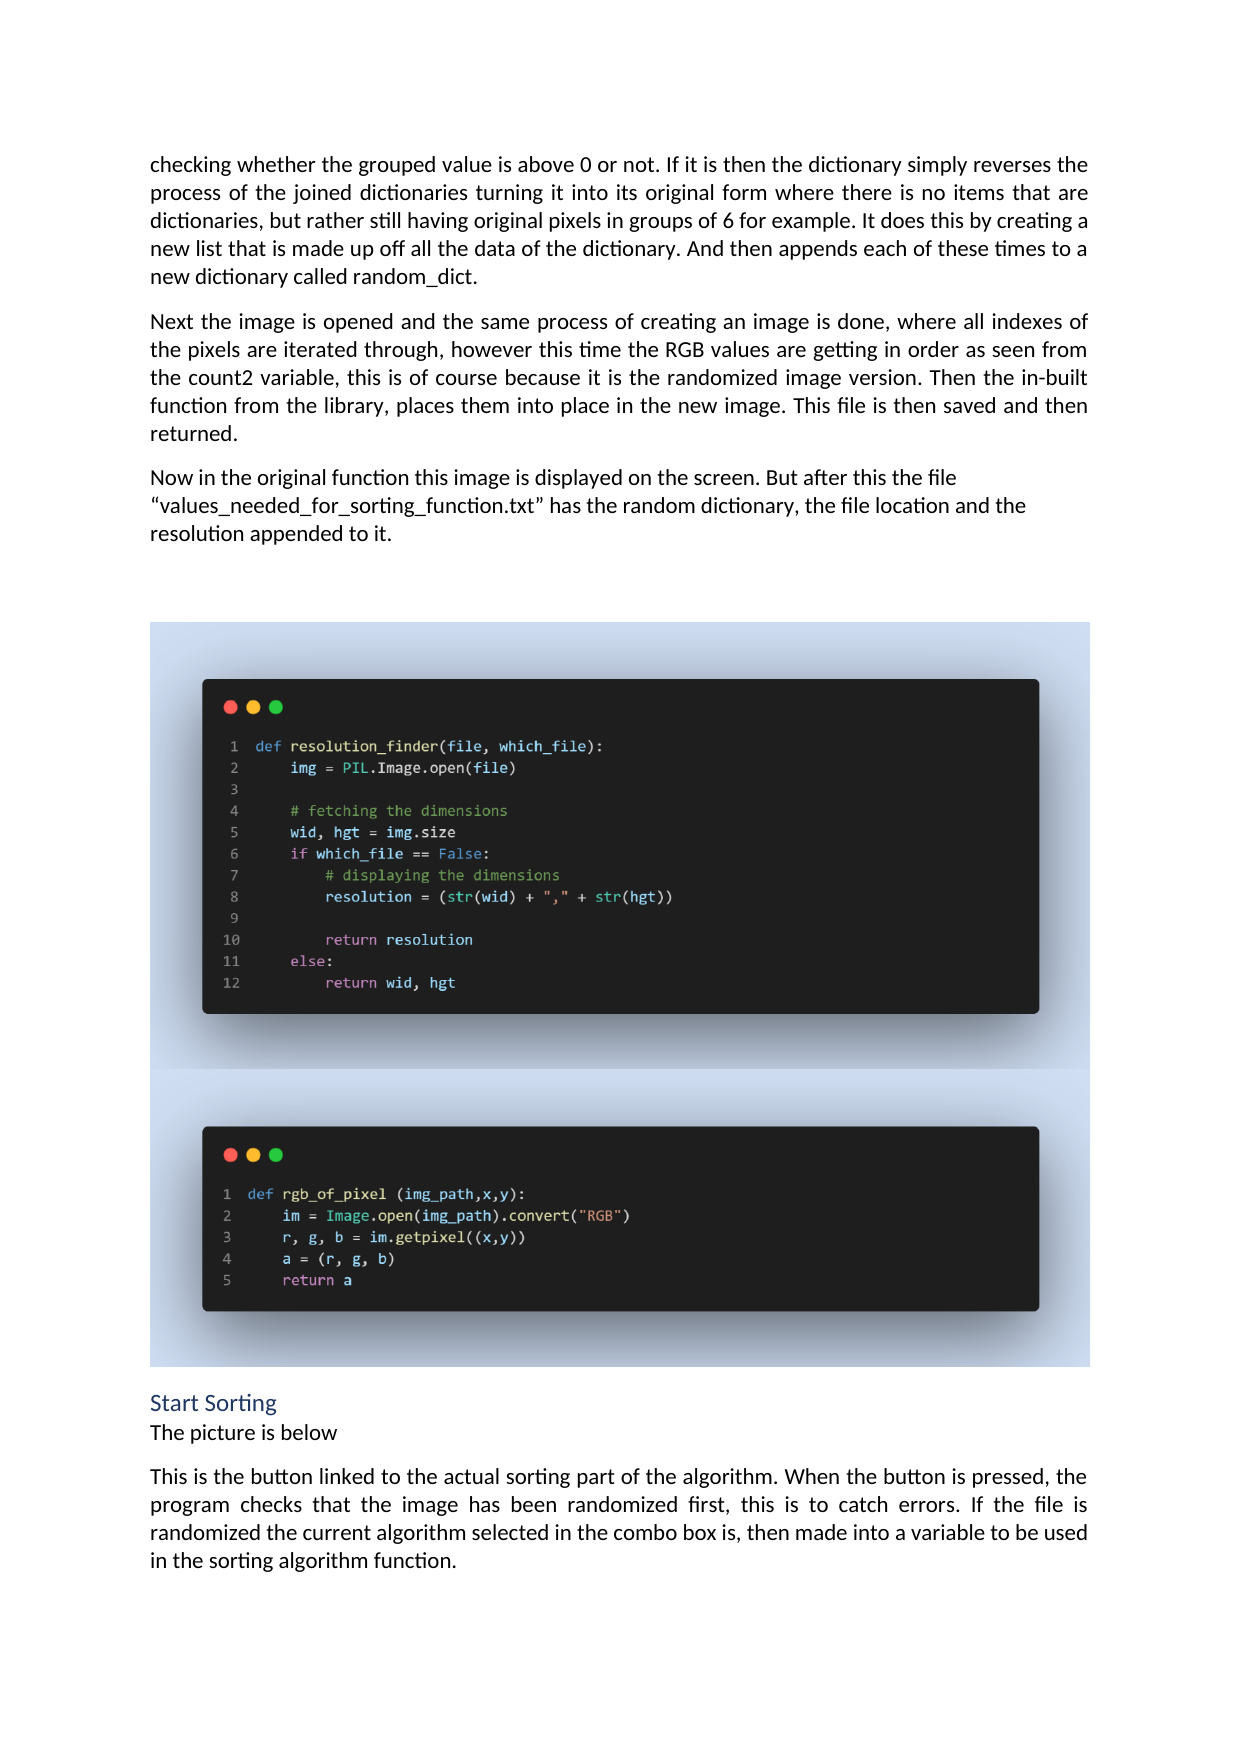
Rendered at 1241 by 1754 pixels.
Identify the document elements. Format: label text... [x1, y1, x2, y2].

text This is the button linked to the actual sorting part of the algorithm. When the button is pressed, the program checks that the image has been randomized first, this is to catch errors. If the file is randomized the current algorithm selected in the combo box is, then made into a variable to be used in the sorting algorithm function. [150, 1462, 1090, 1574]
text checking whether the grouped value is above 0 or not. If it is then the dictionary simply reverses the process of the joined dictionaries turning it into its original form where there is no items that are dictionaries, but rather still having original pixels in groups of 6 for example. It does this by creating a new list that is made up off all the data of the dictionary. And then appends each of these times to a new dictionary called random_dict. [150, 150, 1090, 290]
text The picture is below [150, 1418, 1090, 1446]
text Next the image is opened and the same process of creating an image is done, where all indexes of the pixels are iterated through, however this time the RGB values are getting in order as seen from the count2 variable, this is of course because it is the randomized image version. Then the in-built function from the library, places them into place in the new image. This file is then saved and then returned. [150, 307, 1090, 447]
text Now in the original function this image is displayed on the screen. But after this the file “values_needed_for_sorting_function.txt” has the random dictionary, the file location and the resolution appended to it. [150, 463, 1090, 548]
subtitle Start Sorting [150, 1387, 1090, 1418]
